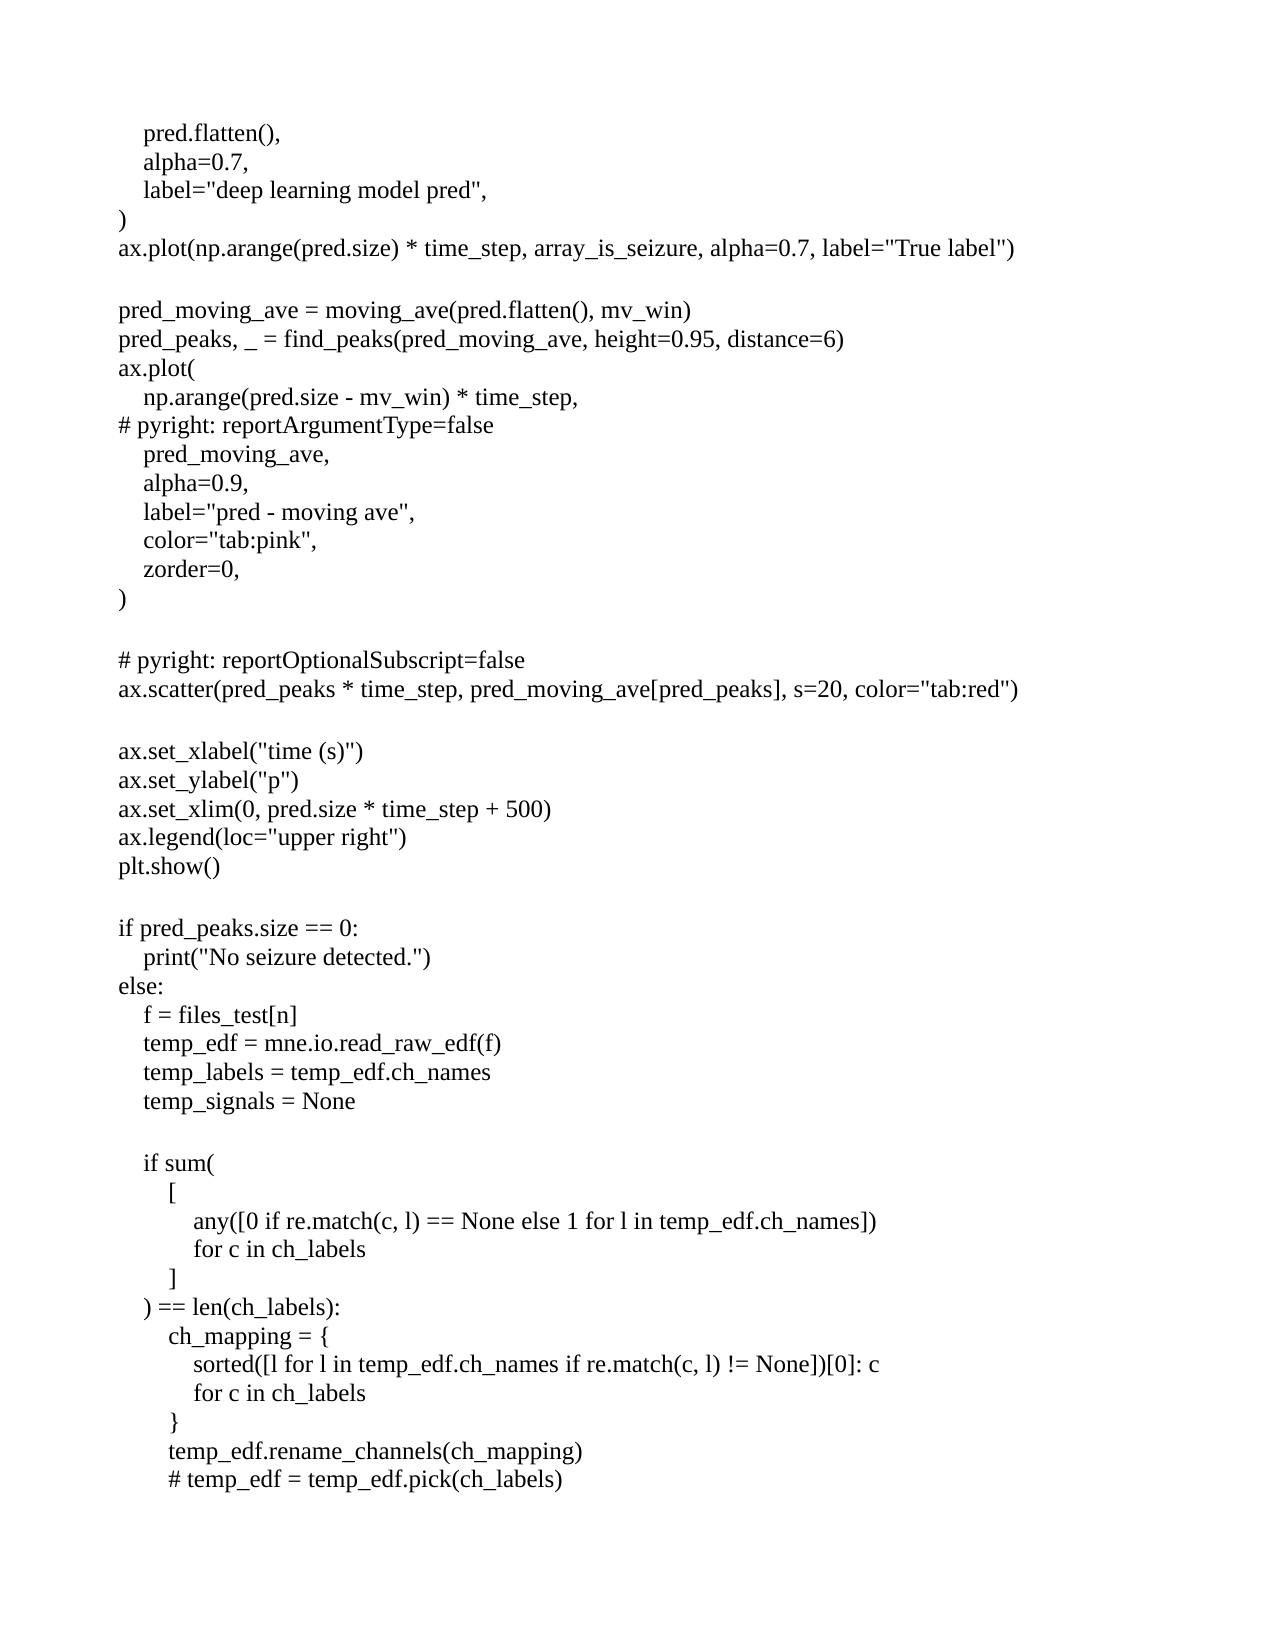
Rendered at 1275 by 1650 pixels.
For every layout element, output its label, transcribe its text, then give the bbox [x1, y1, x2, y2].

text # pyright: reportOptionalSubscript=false [118, 645, 1157, 674]
text else: [118, 971, 1157, 1000]
text pred_peaks, _ = find_peaks(pred_moving_ave, height=0.95, distance=6) [118, 324, 1157, 353]
text if pred_peaks.size == 0: [118, 913, 1157, 942]
text ch_mapping = { [118, 1321, 1157, 1349]
text print("No seizure detected.") [118, 942, 1157, 971]
text alpha=0.7, [118, 147, 1157, 176]
text f = files_test[n] [118, 1000, 1157, 1028]
text any([0 if re.match(c, l) == None else 1 for l in temp_edf.ch_names]) [118, 1206, 1157, 1234]
text label="deep learning model pred", [118, 176, 1157, 204]
text ) [118, 583, 1157, 612]
text color="tab:pink", [118, 525, 1157, 554]
text pred_moving_ave = moving_ave(pred.flatten(), mv_win) [118, 295, 1157, 324]
text ) == len(ch_labels): [118, 1292, 1157, 1321]
text alpha=0.9, [118, 468, 1157, 497]
text label="pred - moving ave", [118, 497, 1157, 525]
text ax.set_xlabel("time (s)") [118, 736, 1157, 765]
text sorted([l for l in temp_edf.ch_names if re.match(c, l) != None])[0]: c [118, 1349, 1157, 1378]
text for c in ch_labels [118, 1378, 1157, 1407]
text # pyright: reportArgumentType=false [118, 410, 1157, 439]
text zorder=0, [118, 554, 1157, 583]
text if sum( [118, 1148, 1157, 1177]
text ax.set_ylabel("p") [118, 765, 1157, 794]
text [ [118, 1177, 1157, 1206]
text ax.set_xlim(0, pred.size * time_step + 500) [118, 794, 1157, 822]
text temp_labels = temp_edf.ch_names [118, 1057, 1157, 1086]
text pred_moving_ave, [118, 439, 1157, 468]
text np.arange(pred.size - mv_win) * time_step, [118, 382, 1157, 410]
text ax.legend(loc="upper right") [118, 822, 1157, 851]
text ] [118, 1263, 1157, 1292]
text ) [118, 204, 1157, 233]
text ax.scatter(pred_peaks * time_step, pred_moving_ave[pred_peaks], s=20, color="tab:red") [118, 674, 1157, 703]
text plt.show() [118, 851, 1157, 880]
text pred.flatten(), [118, 118, 1157, 147]
text } [118, 1407, 1157, 1436]
text # temp_edf = temp_edf.pick(ch_labels) [118, 1464, 1157, 1493]
text for c in ch_labels [118, 1234, 1157, 1263]
text ax.plot(np.arange(pred.size) * time_step, array_is_seizure, alpha=0.7, label="True label") [118, 233, 1157, 262]
text temp_signals = None [118, 1086, 1157, 1115]
text temp_edf.rename_channels(ch_mapping) [118, 1436, 1157, 1464]
text temp_edf = mne.io.read_raw_edf(f) [118, 1028, 1157, 1057]
text ax.plot( [118, 353, 1157, 382]
